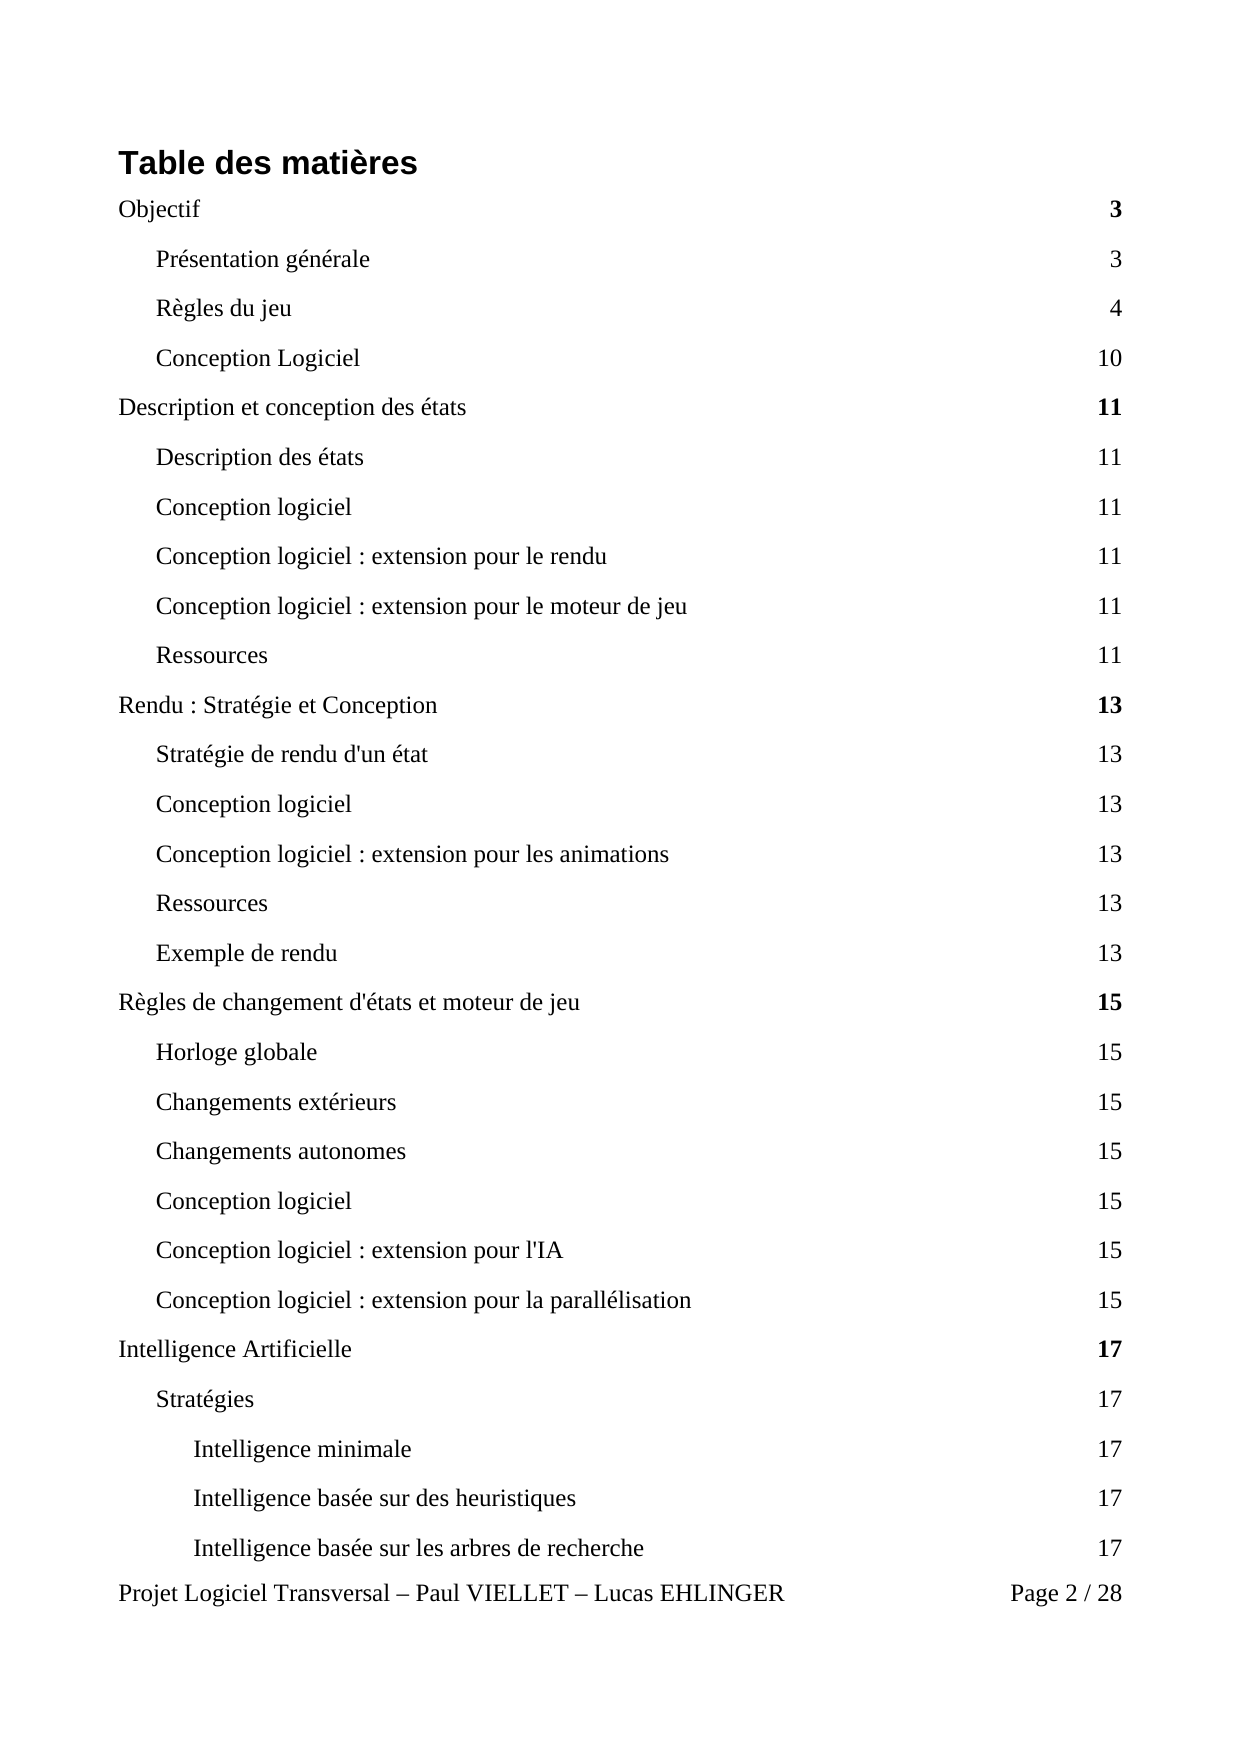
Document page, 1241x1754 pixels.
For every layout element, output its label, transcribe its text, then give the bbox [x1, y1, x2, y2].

text Horloge globale 15 [156, 1037, 1122, 1066]
text Table des matières [118, 143, 1122, 182]
text Conception logiciel : extension pour l'IA 15 [156, 1235, 1122, 1264]
text Intelligence minimale 17 [193, 1434, 1122, 1462]
text Ressources 11 [156, 640, 1122, 669]
text Intelligence Artificielle 17 [118, 1334, 1122, 1363]
text Conception logiciel 13 [156, 789, 1122, 818]
text Exemple de rendu 13 [156, 938, 1122, 967]
text Ressources 13 [156, 888, 1122, 917]
text Intelligence basée sur des heuristiques 17 [193, 1483, 1122, 1512]
text Conception logiciel : extension pour les animations 13 [156, 839, 1122, 867]
text Changements extérieurs 15 [156, 1087, 1122, 1115]
text Conception logiciel : extension pour le rendu 11 [156, 541, 1122, 570]
text Règles de changement d'états et moteur de jeu 15 [118, 987, 1122, 1016]
text Description des états 11 [156, 442, 1122, 471]
text Rendu : Stratégie et Conception 13 [118, 690, 1122, 719]
text Objectif 3 [118, 194, 1122, 223]
text Stratégies 17 [156, 1384, 1122, 1413]
text Changements autonomes 15 [156, 1136, 1122, 1165]
text Conception logiciel 11 [156, 492, 1122, 520]
text Stratégie de rendu d'un état 13 [156, 739, 1122, 768]
text Règles du jeu 4 [156, 293, 1122, 322]
text Présentation générale 3 [156, 244, 1122, 272]
text Description et conception des états 11 [118, 392, 1122, 421]
text Conception Logiciel 10 [156, 343, 1122, 372]
text Conception logiciel 15 [156, 1186, 1122, 1214]
text Conception logiciel : extension pour la parallélisation 15 [156, 1285, 1122, 1314]
text Conception logiciel : extension pour le moteur de jeu 11 [156, 591, 1122, 619]
text Intelligence basée sur les arbres de recherche 17 [193, 1533, 1122, 1562]
